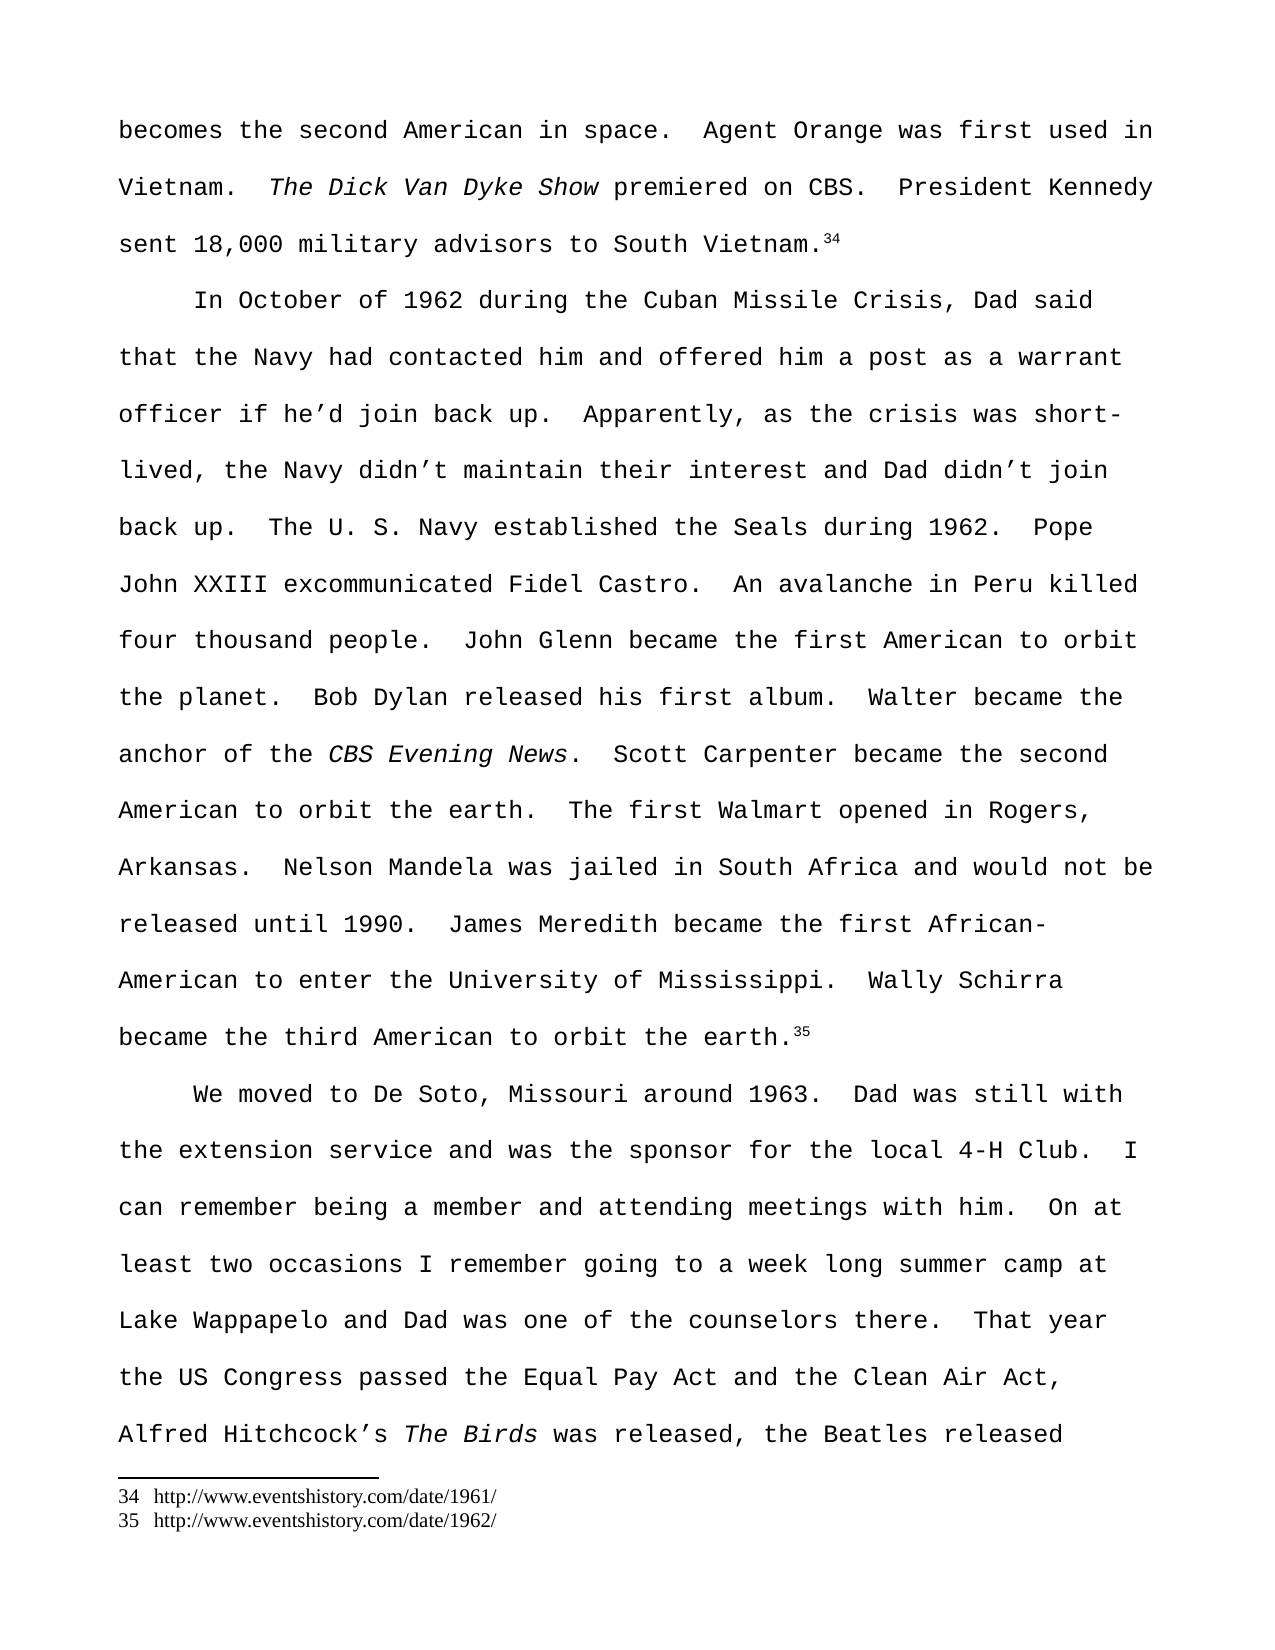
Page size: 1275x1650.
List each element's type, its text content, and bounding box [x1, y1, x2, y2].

text We moved to De Soto, Missouri around 1963. Dad was still with the extension service and was the sponsor for the local 4-H Club. I can remember being a member and attending meetings with him. On at least two occasions I remember going to a week long summer camp at Lake Wappapelo and Dad was one of the counselors there. That year the US Congress passed the Equal Pay Act and the Clean Air Act, Alfred Hitchcock’s The Birds was released, the Beatles released [118, 1081, 1157, 1450]
text In October of 1962 during the Cuban Missile Crisis, Dad said that the Navy had contacted him and offered him a post as a warrant officer if he’d join back up. Apparently, as the crisis was short-lived, the Navy didn’t maintain their interest and Dad didn’t join back up. The U. S. Navy established the Seals during 1962. Pope John XXIII excommunicated Fidel Castro. An avalanche in Peru killed four thousand people. John Glenn became the first American to orbit the planet. Bob Dylan released his first album. Walter became the anchor of the CBS Evening News. Scott Carpenter became the second American to orbit the earth. The first Walmart opened in Rogers, Arkansas. Nelson Mandela was jailed in South Africa and would not be released until 1990. James Meredith became the first African-American to enter the University of Mississippi. Wally Schirra became the third American to orbit the earth. [118, 288, 1157, 1053]
text http://www.eventshistory.com/date/1961/ [118, 1484, 1157, 1508]
text http://www.eventshistory.com/date/1962/ [118, 1508, 1157, 1532]
text becomes the second American in space. Agent Orange was first used in Vietnam. The Dick Van Dyke Show premiered on CBS. President Kennedy sent 18,000 military advisors to South Vietnam. [118, 118, 1157, 260]
